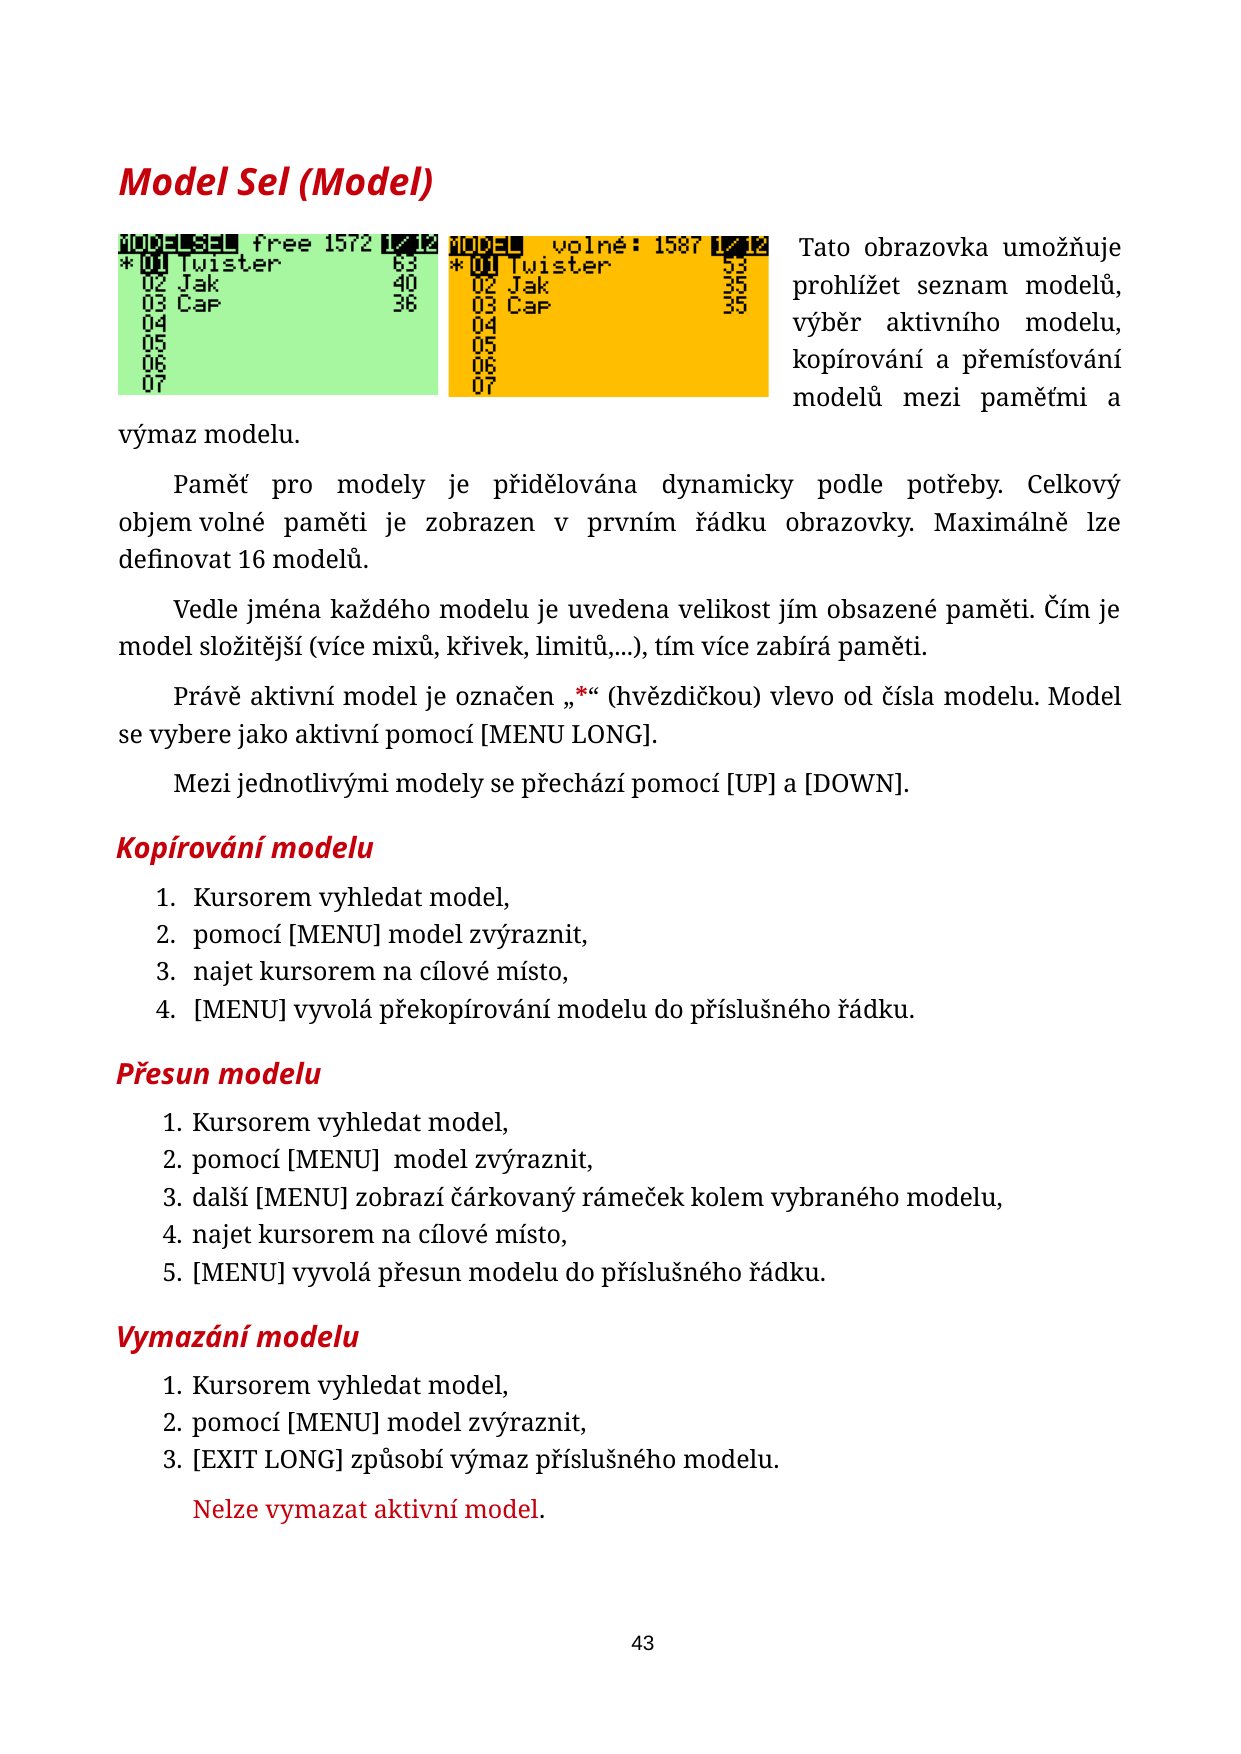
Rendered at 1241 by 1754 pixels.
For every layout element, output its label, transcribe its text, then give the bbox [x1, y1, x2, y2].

subtitle Přesun modelu [116, 1053, 1122, 1093]
text Tato obrazovka umožňuje prohlížet seznam modelů, vý­běr aktivního modelu, kopí­rování a přemísťování mode­lů mezi paměťmi a výmaz modelu. [118, 230, 1122, 451]
picture [118, 234, 439, 395]
list Kursorem vyhledat model, [162, 1104, 1122, 1139]
subtitle Kopírování modelu [116, 828, 1122, 867]
list [MENU] vyvolá přesun modelu do příslušného řádku. [162, 1254, 1122, 1288]
list pomocí [MENU] model zvýraznit, [162, 1405, 1122, 1439]
list Kursorem vyhledat model, [156, 879, 1122, 913]
list další [MENU] zobrazí čárkovaný rámeček kolem vybraného modelu, [162, 1179, 1122, 1213]
subtitle Model Sel (Model) [118, 155, 1122, 206]
list pomocí [MENU] model zvýraznit, [162, 1142, 1122, 1176]
picture [448, 236, 769, 397]
list Kursorem vyhledat model, [162, 1367, 1122, 1401]
list [MENU] vyvolá překopírování modelu do příslušného řádku. [156, 991, 1122, 1026]
text Paměť pro modely je přidělována dynamicky podle potřeby. Celkový objem volné paměti je zobrazen v prvním řádku obrazovky. Maximálně lze definovat 16 modelů. [118, 467, 1122, 576]
text Právě aktivní model je označen „*“ (hvězdičkou) vlevo od čísla modelu. Model se vybere jako aktivní pomocí [MENU LONG]. [118, 679, 1122, 750]
list najet kursorem na cílové místo, [162, 1217, 1122, 1251]
list [EXIT LONG] způsobí výmaz příslušného modelu. [162, 1442, 1122, 1476]
list najet kursorem na cílové místo, [156, 954, 1122, 988]
list pomocí [MENU] model zvýraznit, [156, 917, 1122, 951]
text Nelze vymazat aktivní model. [118, 1492, 1122, 1526]
subtitle Vymazání modelu [116, 1316, 1122, 1356]
text Vedle jména každého modelu je uvedena velikost jím obsazené paměti. Čím je model složitější (více mixů, křivek, limitů,...), tím více zabírá paměti. [118, 592, 1122, 663]
text Mezi jednotlivými modely se přechází pomocí [UP] a [DOWN]. [118, 766, 1122, 800]
